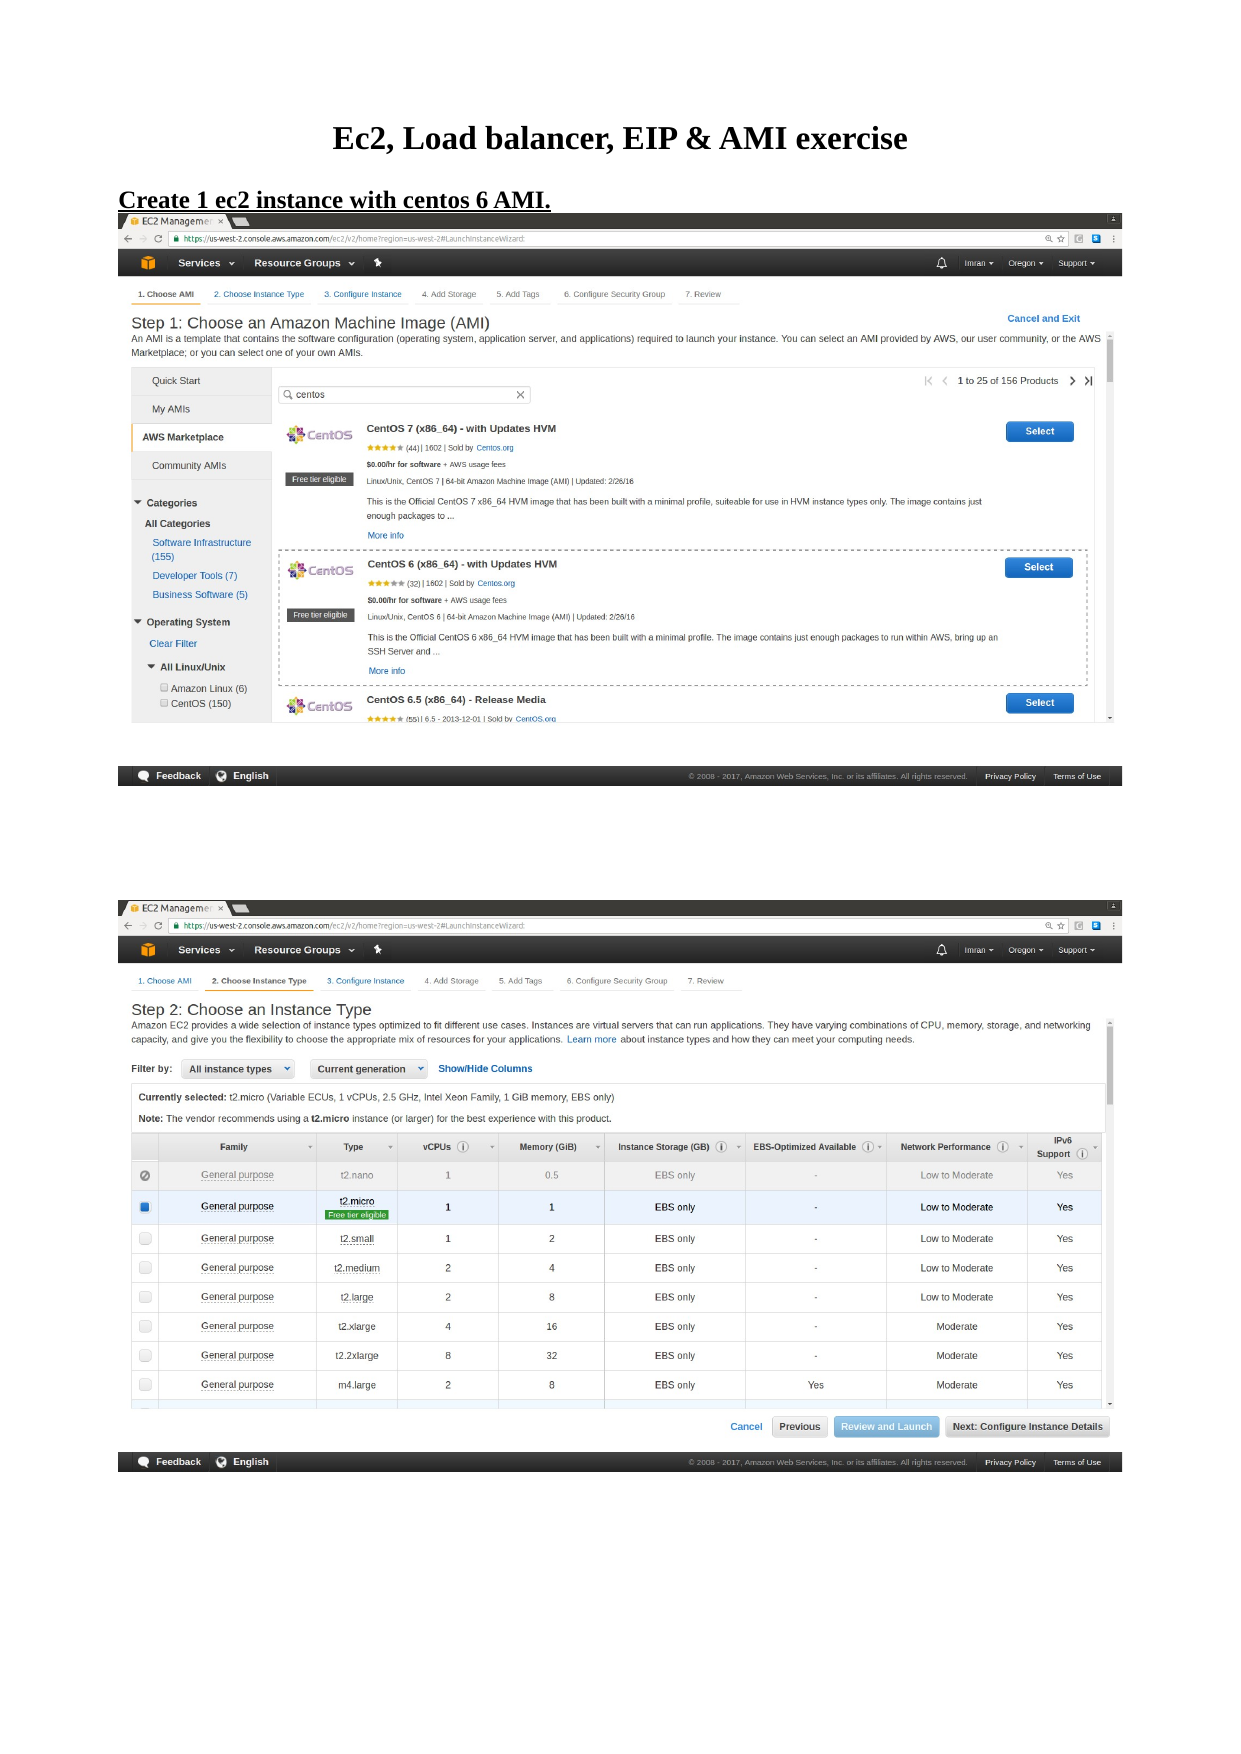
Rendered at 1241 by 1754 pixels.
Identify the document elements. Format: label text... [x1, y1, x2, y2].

text Create 1 ec2 instance with centos 6 AMI. [118, 185, 1122, 213]
text Ec2, Load balancer, EIP & AMI exercise [118, 118, 1122, 156]
picture [118, 900, 1123, 1472]
picture [118, 213, 1123, 786]
